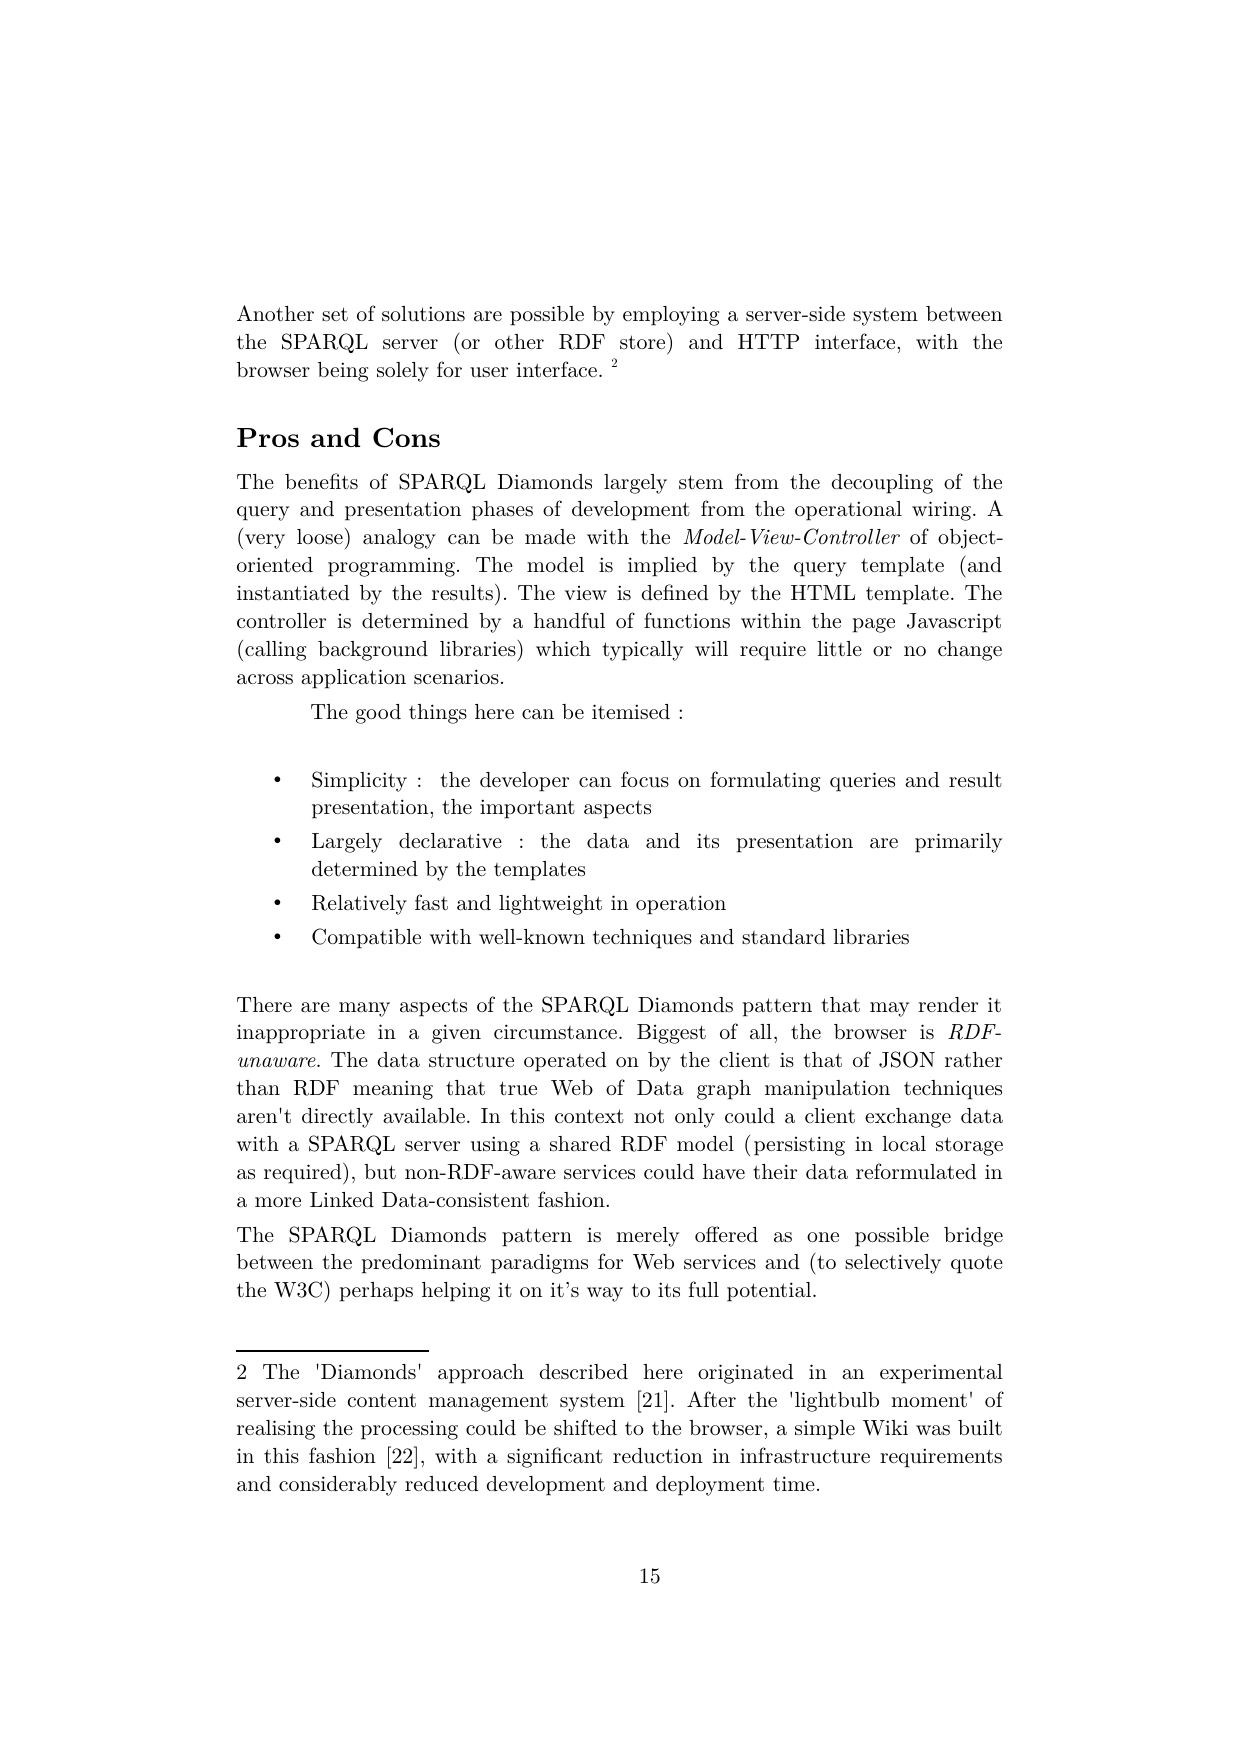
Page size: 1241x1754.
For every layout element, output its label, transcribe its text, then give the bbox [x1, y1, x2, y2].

list Simplicity : the developer can focus on formulating queries and result presentation, the important aspects [274, 765, 1004, 821]
text The benefits of SPARQL Diamonds largely stem from the decoupling of the query and presentation phases of development from the operational wiring. A (very loose) analogy can be made with the Model-View-Controller of object-oriented programming. The model is implied by the query template (and instantiated by the results). The view is defined by the HTML template. The controller is determined by a handful of functions within the page Javascript (calling background libraries) which typically will require little or no change across application scenarios. [236, 467, 1004, 691]
list Largely declarative : the data and its presentation are primarily determined by the templates [274, 827, 1004, 882]
subtitle Pros and Cons [236, 419, 1004, 454]
list Compatible with well-known techniques and standard libraries [274, 922, 1004, 950]
text The 'Diamonds' approach described here originated in an experimental server-side content management system [21]. After the 'lightbulb moment' of realising the processing could be shifted to the browser, a simple Wiki was built in this fashion [22], with a significant reduction in infrastructure requirements and considerably reduced development and deployment time. [236, 1357, 1004, 1497]
list Relatively fast and lightweight in operation [274, 888, 1004, 916]
text Another set of solutions are possible by employing a server-side system between the SPARQL server (or other RDF store) and HTTP interface, with the browser being solely for user interface. [236, 299, 1004, 383]
text The SPARQL Diamonds pattern is merely offered as one possible bridge between the predominant paradigms for Web services and (to selectively quote the W3C) perhaps helping it on it’s way to its full potential. [236, 1220, 1004, 1304]
text There are many aspects of the SPARQL Diamonds pattern that may render it inappropriate in a given circumstance. Biggest of all, the browser is RDF-unaware. The data structure operated on by the client is that of JSON rather than RDF meaning that true Web of Data graph manipulation techniques aren't directly available. In this context not only could a client exchange data with a SPARQL server using a shared RDF model (persisting in local storage as required), but non-RDF-aware services could have their data reformulated in a more Linked Data-consistent fashion. [236, 990, 1004, 1214]
text The good things here can be itemised : [236, 697, 1004, 725]
